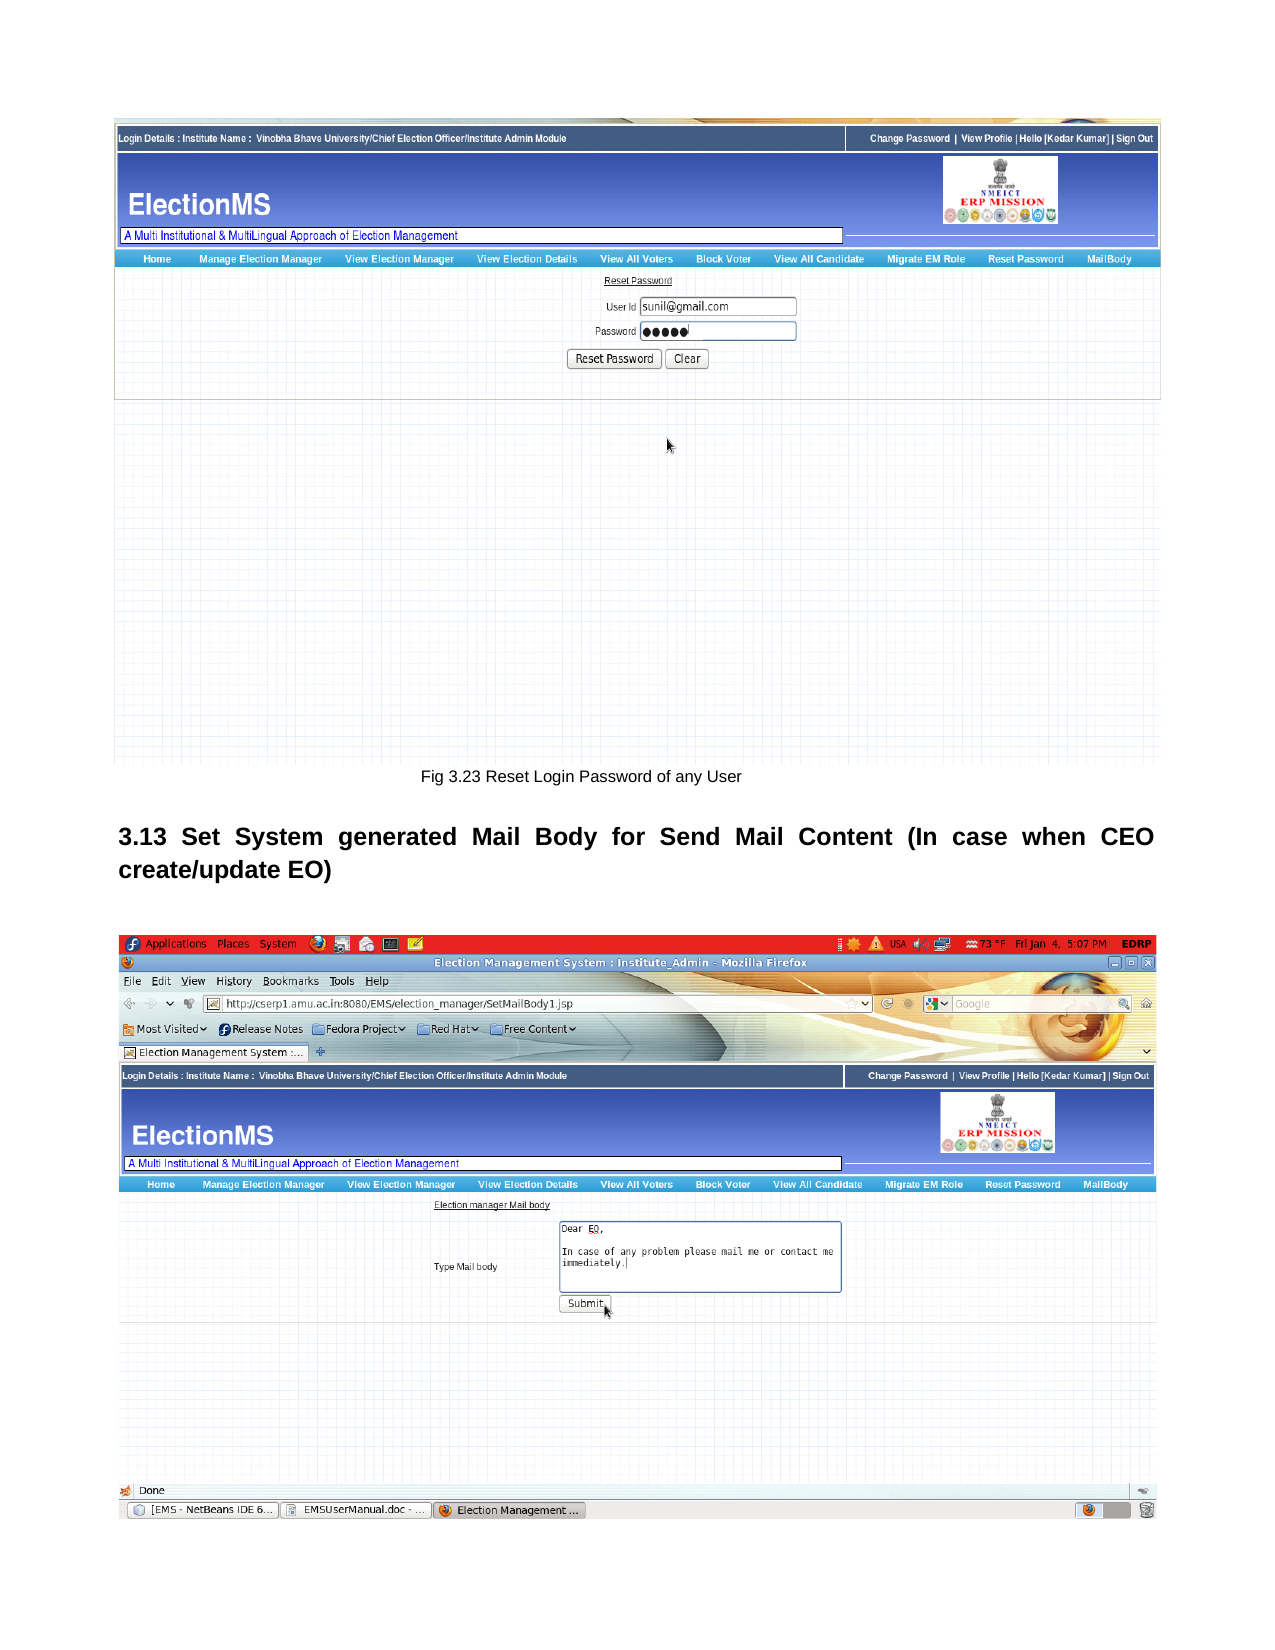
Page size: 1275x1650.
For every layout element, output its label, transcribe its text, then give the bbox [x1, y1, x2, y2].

picture [118, 935, 1157, 1519]
text 3.13 Set System generated Mail Body for Send Mail Content (In case when CEO create/update EO) [6, 822, 1157, 884]
picture [114, 118, 1161, 765]
text Fig 3.23 Reset Login Password of any User [6, 118, 1157, 786]
